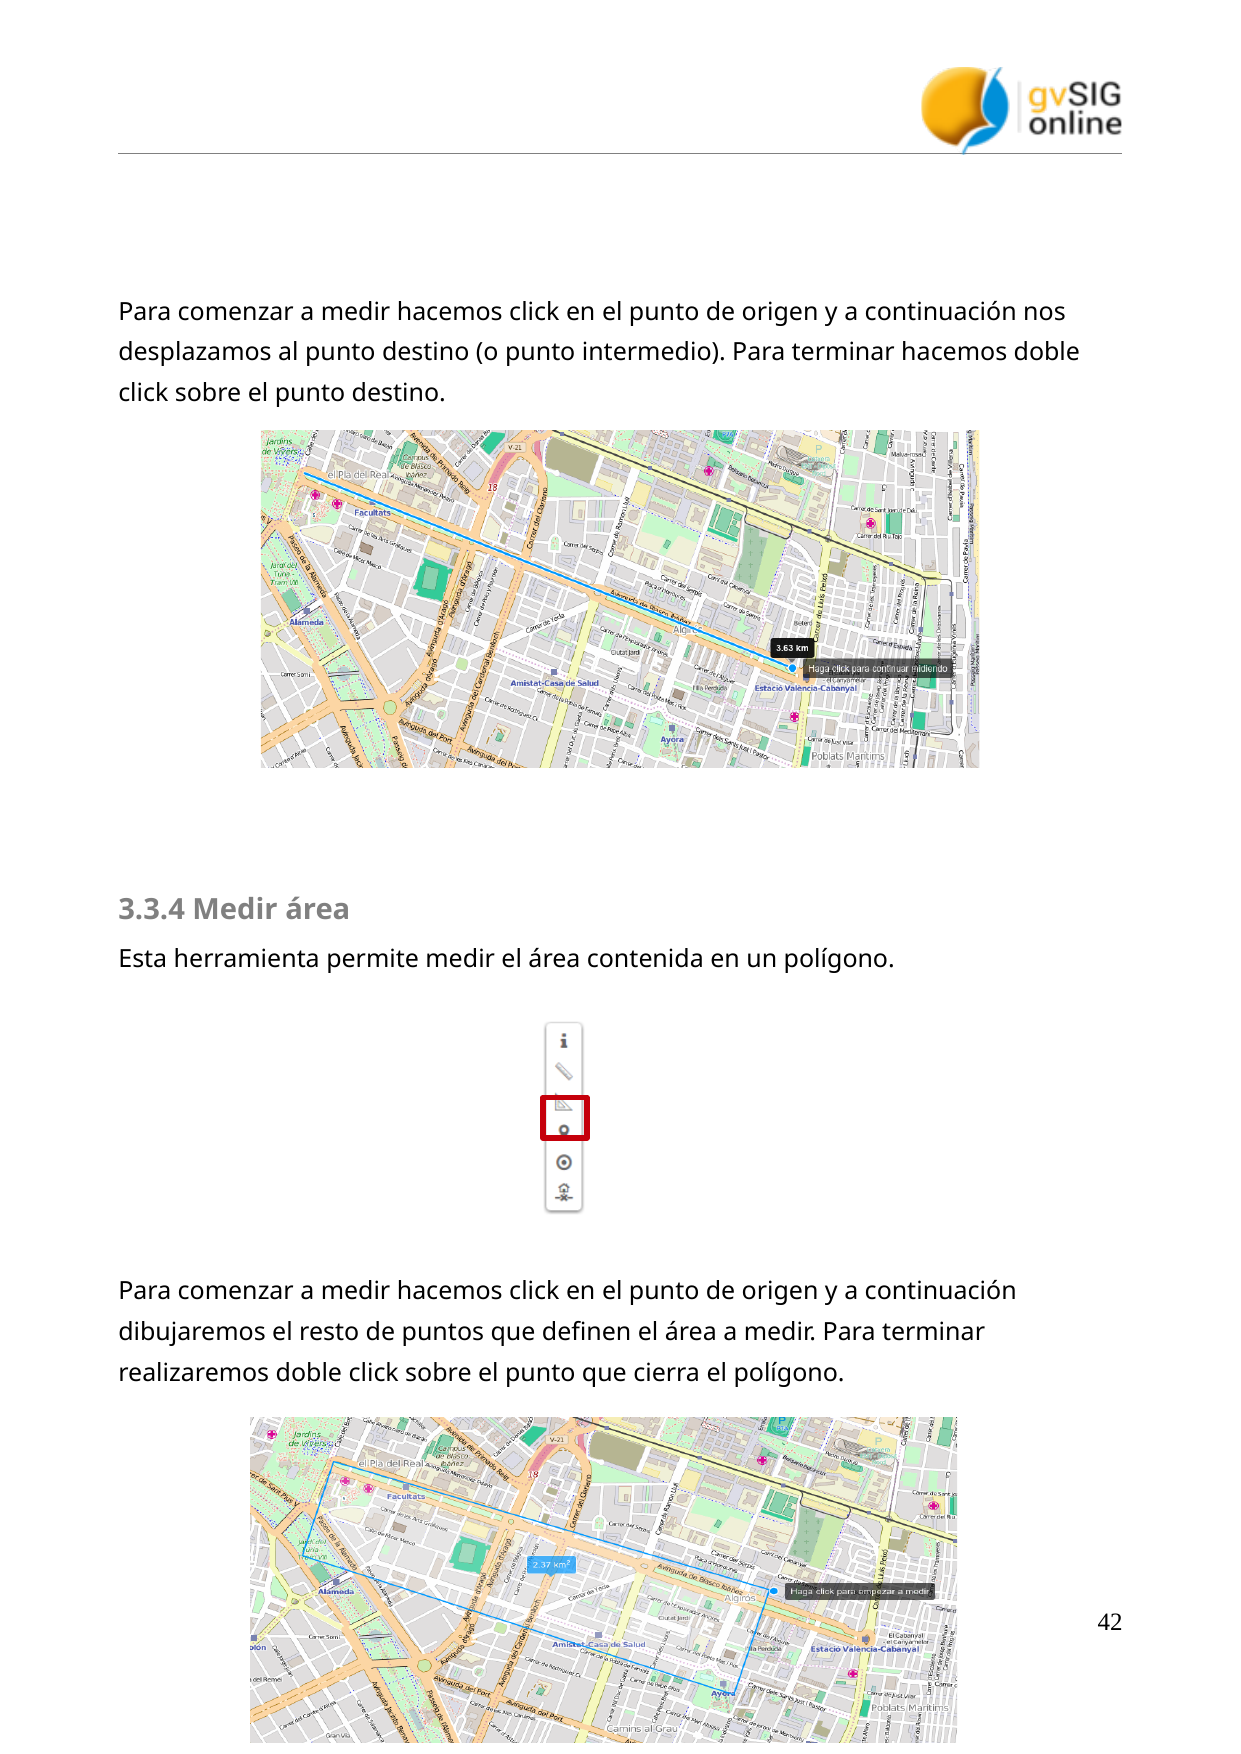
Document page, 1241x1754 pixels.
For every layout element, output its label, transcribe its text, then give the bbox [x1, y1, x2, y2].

picture [546, 1100, 584, 1135]
picture [250, 1417, 958, 1743]
text Para comenzar a medir hacemos click en el punto de origen y a continuación nos desplazamos al punto destino (o punto intermedio). Para terminar hacemos doble click sobre el punto destino. [118, 293, 1122, 409]
text Esta herramienta permite medir el área contenida en un polígono. [118, 940, 1122, 974]
subtitle 3.3.4 Medir área [118, 888, 1122, 928]
text Para comenzar a medir hacemos click en el punto de origen y a continuación dibujaremos el resto de puntos que definen el área a medir. Para terminar realizaremos doble click sobre el punto que cierra el polígono. [118, 1273, 1122, 1388]
picture [542, 1021, 587, 1095]
picture [542, 1141, 587, 1216]
picture [260, 430, 980, 768]
picture [921, 67, 1122, 155]
